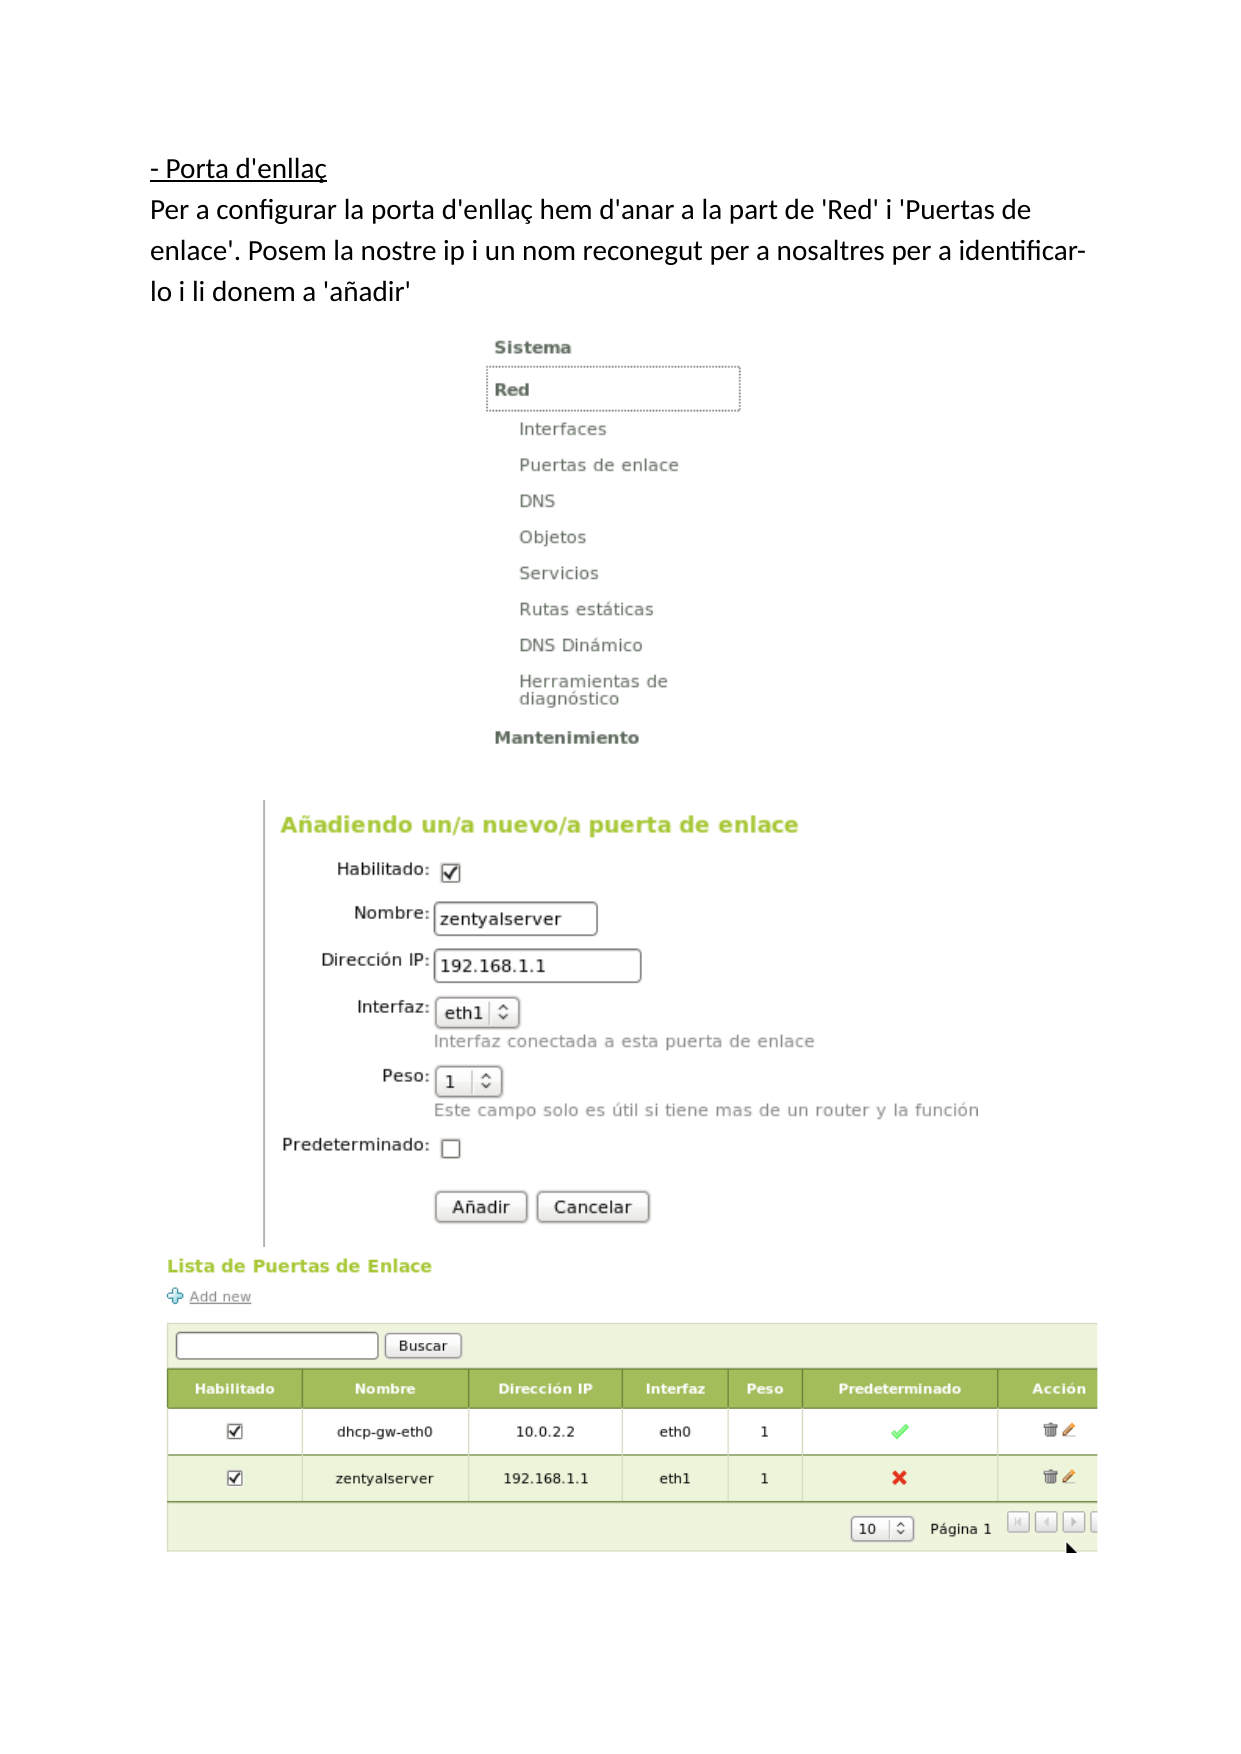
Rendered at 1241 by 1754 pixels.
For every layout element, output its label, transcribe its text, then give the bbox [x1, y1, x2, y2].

text - Porta d'enllaç [150, 150, 1090, 186]
text Per a configurar la porta d'enllaç hem d'anar a la part de 'Red' i 'Puertas de enlace'. Posem la nostre ip i un nom reconegut per a nosaltres per a identificar-lo i li donem a 'añadir' [150, 191, 1090, 308]
picture [157, 800, 1098, 1553]
picture [474, 313, 766, 755]
